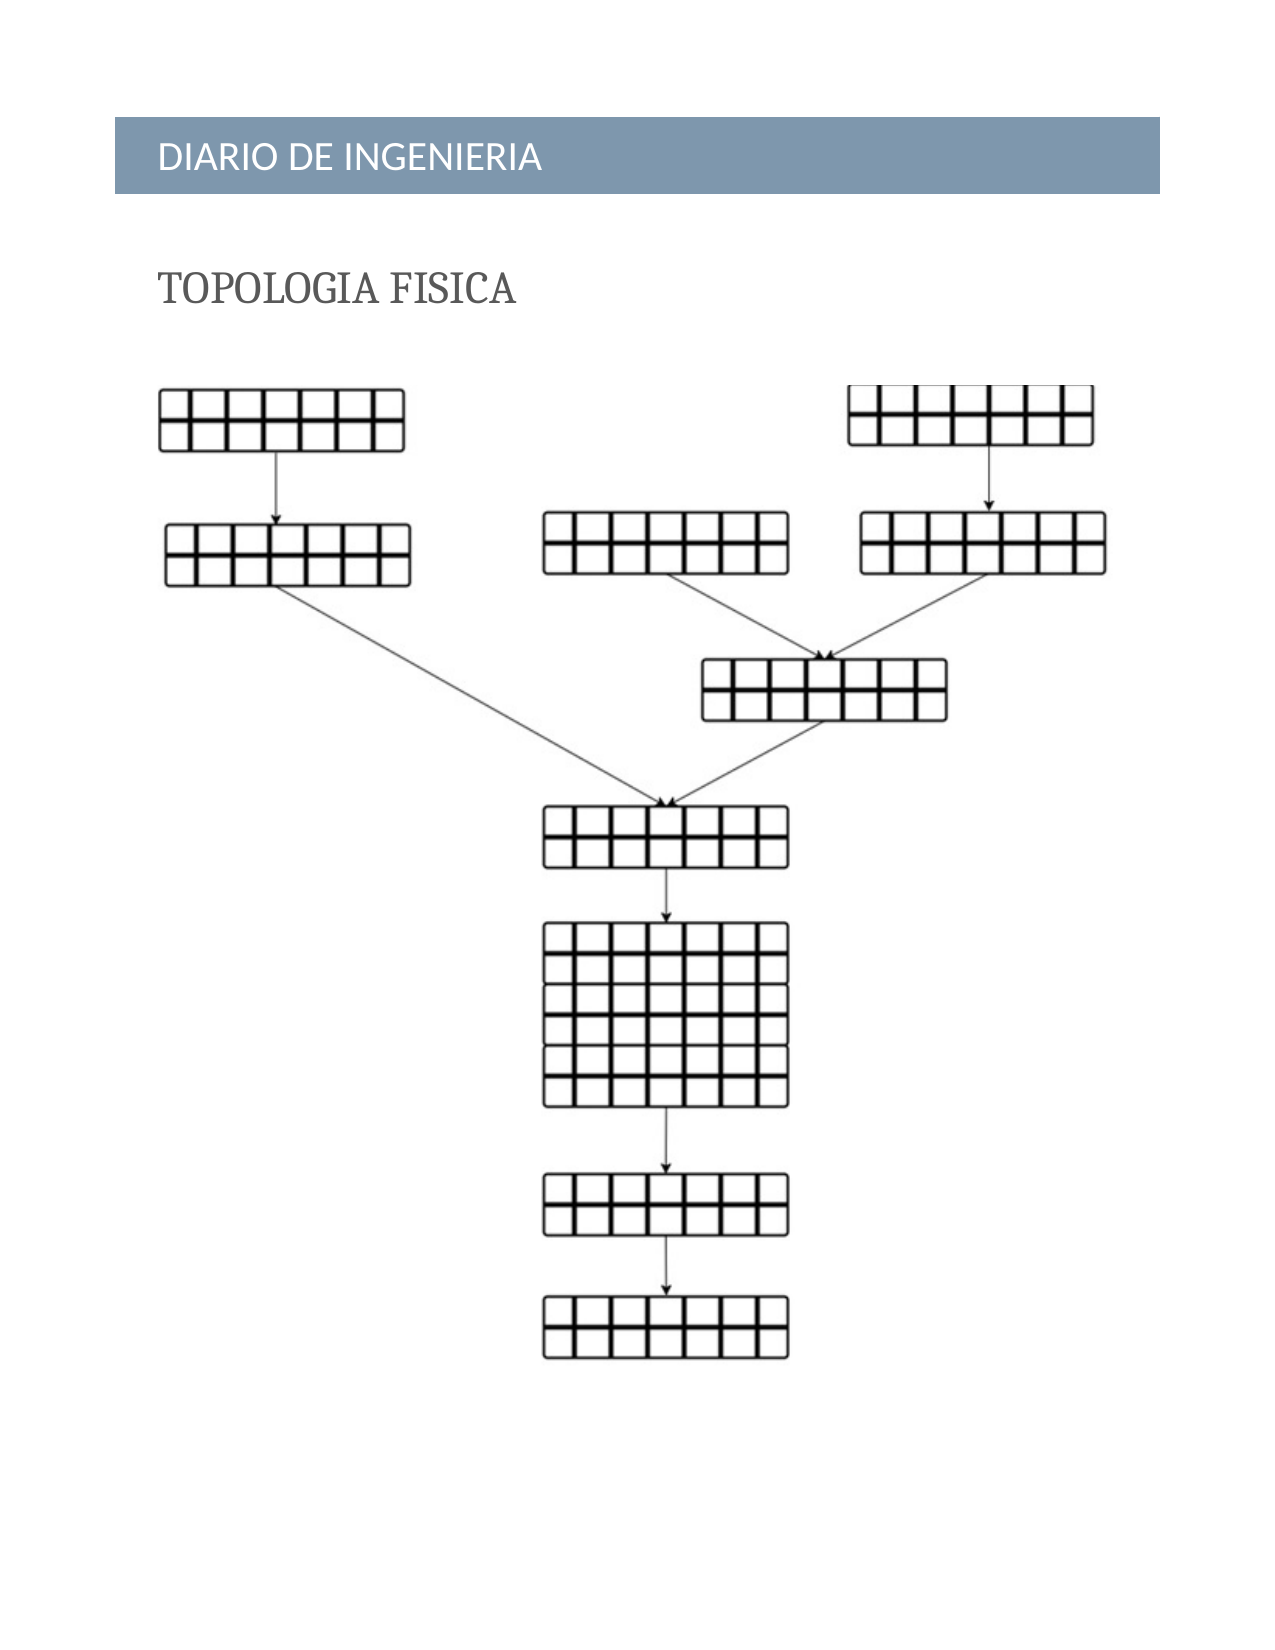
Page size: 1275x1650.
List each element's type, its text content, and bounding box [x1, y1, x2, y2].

picture [157, 385, 1155, 1397]
subtitle TOPOLOGIA FISICA [157, 262, 1117, 315]
